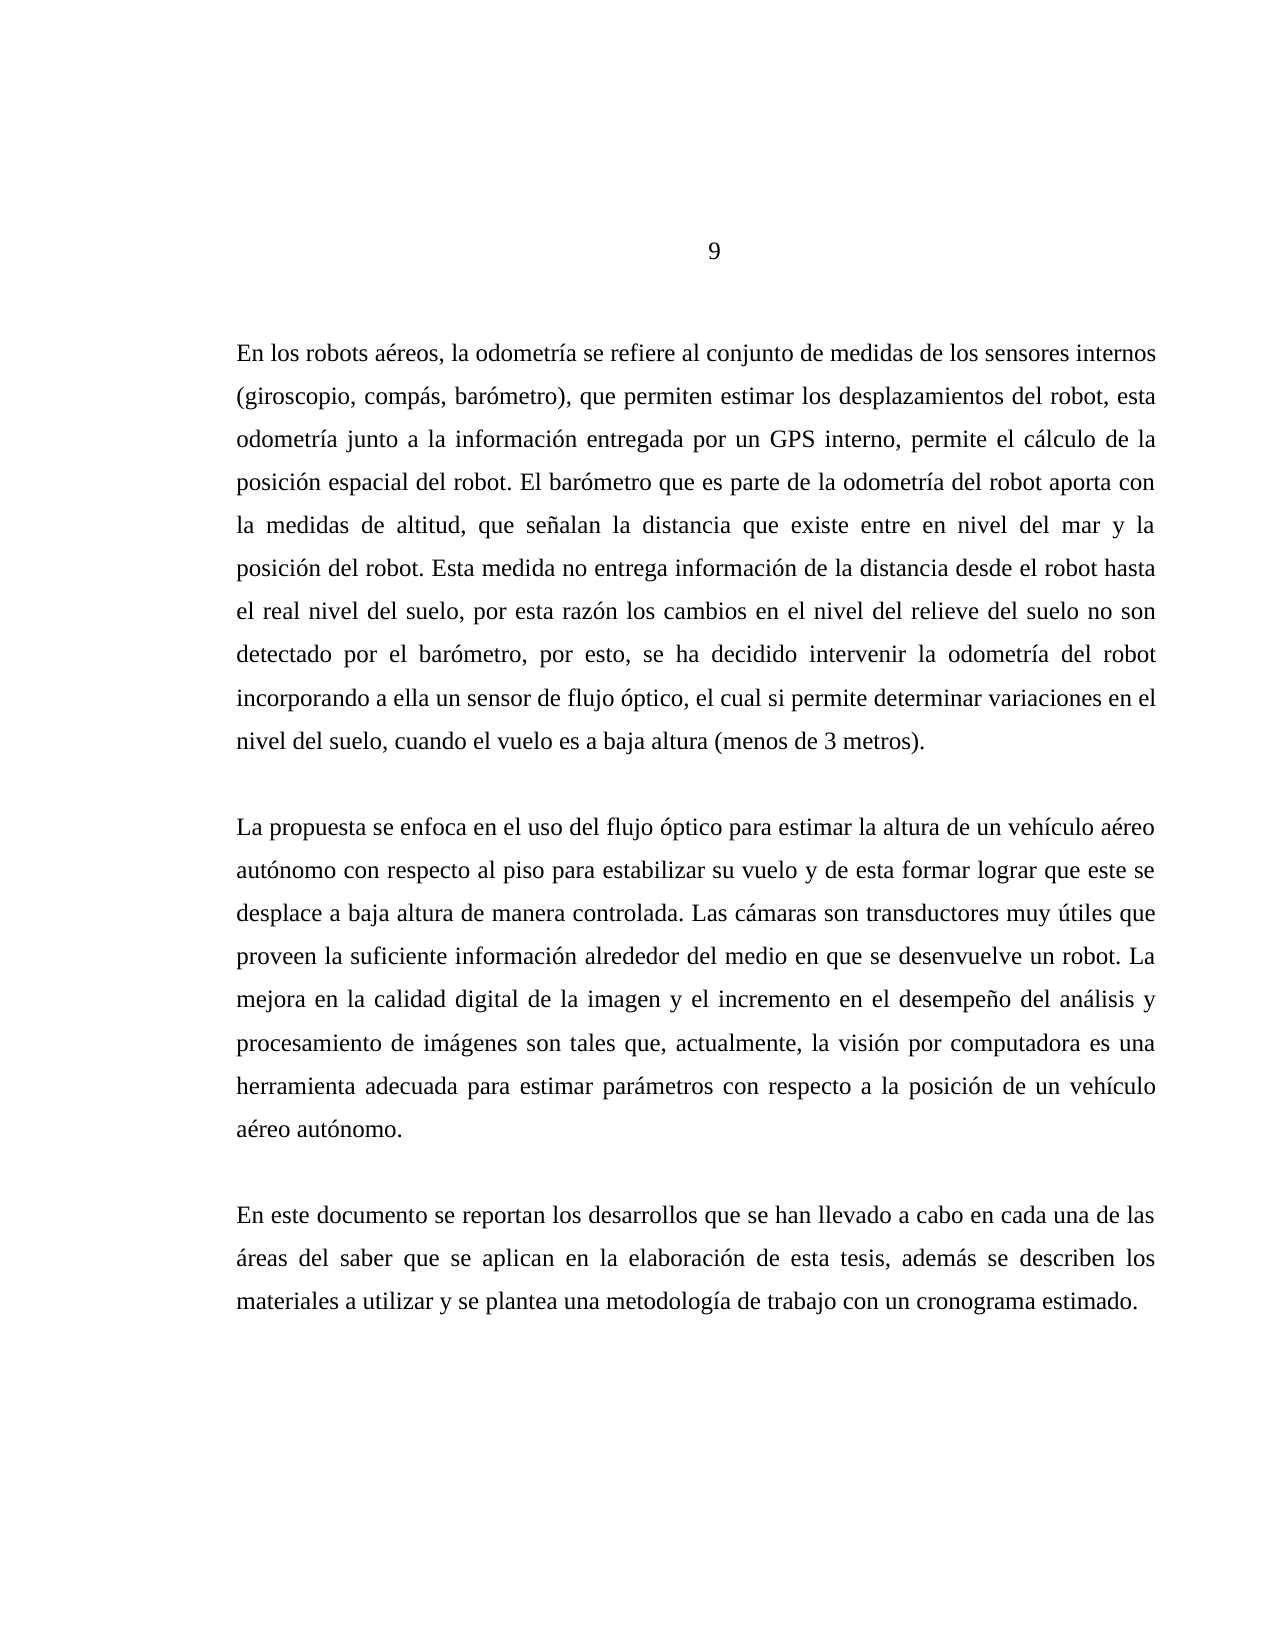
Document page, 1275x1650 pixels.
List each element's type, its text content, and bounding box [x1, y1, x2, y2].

text La propuesta se enfoca en el uso del flujo óptico para estimar la altura de un vehículo aéreo autónomo con respecto al piso para estabilizar su vuelo y de esta formar lograr que este se desplace a baja altura de manera controlada. Las cámaras son transductores muy útiles que proveen la suficiente información alrededor del medio en que se desenvuelve un robot. La mejora en la calidad digital de la imagen y el incremento en el desempeño del análisis y procesamiento de imágenes son tales que, actualmente, la visión por computadora es una herramienta adecuada para estimar parámetros con respecto a la posición de un vehículo aéreo autónomo. [236, 812, 1157, 1143]
text En este documento se reportan los desarrollos que se han llevado a cabo en cada una de las áreas del saber que se aplican en la elaboración de esta tesis, además se describen los materiales a utilizar y se plantea una metodología de trabajo con un cronograma estimado. [236, 1200, 1157, 1315]
text En los robots aéreos, la odometría se refiere al conjunto de medidas de los sensores internos (giroscopio, compás, barómetro), que permiten estimar los desplazamientos del robot, esta odometría junto a la información entregada por un GPS interno, permite el cálculo de la posición espacial del robot. El barómetro que es parte de la odometría del robot aporta con la medidas de altitud, que señalan la distancia que existe entre en nivel del mar y la posición del robot. Esta medida no entrega información de la distancia desde el robot hasta el real nivel del suelo, por esta razón los cambios en el nivel del relieve del suelo no son detectado por el barómetro, por esto, se ha decidido intervenir la odometría del robot incorporando a ella un sensor de flujo óptico, el cual si permite determinar variaciones en el nivel del suelo, cuando el vuelo es a baja altura (menos de 3 metros). [236, 338, 1157, 754]
